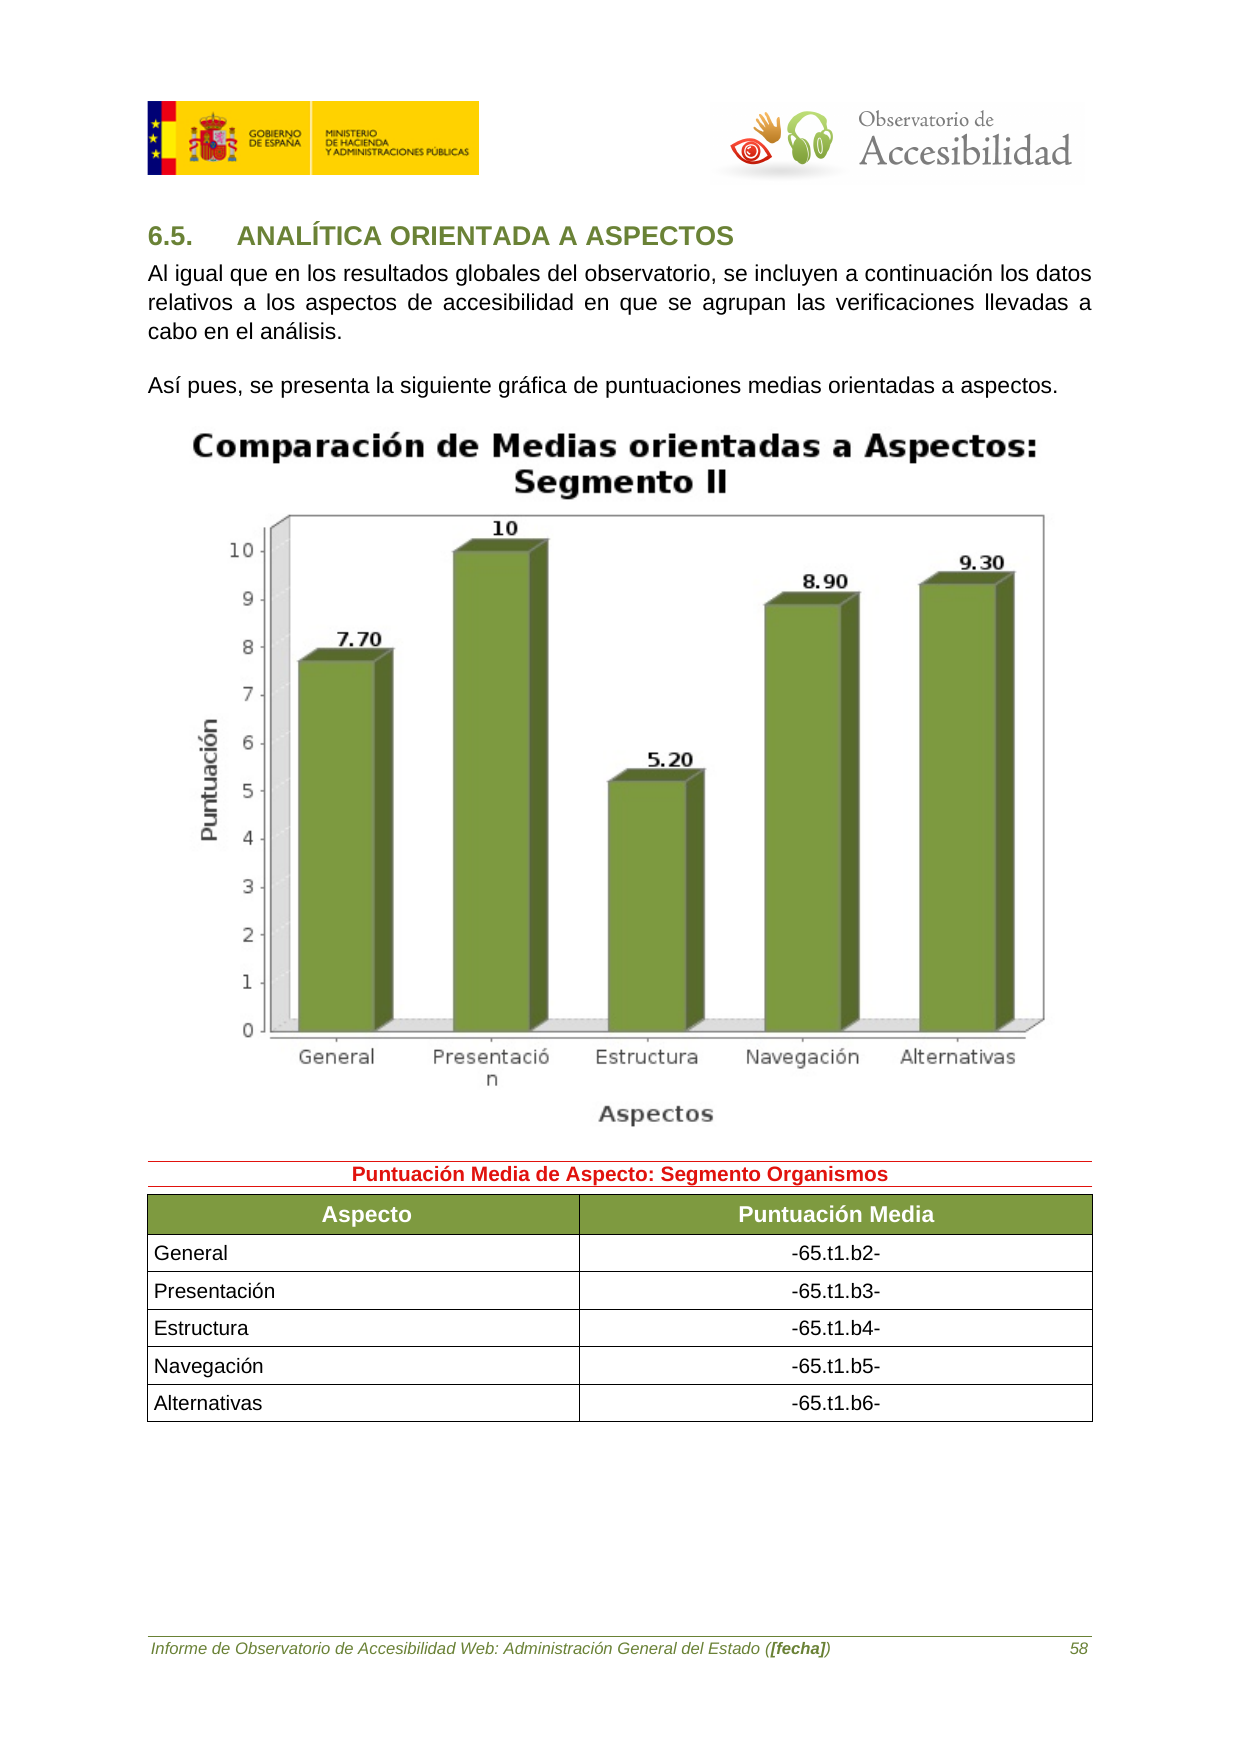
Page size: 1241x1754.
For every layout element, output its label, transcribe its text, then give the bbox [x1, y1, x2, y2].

table_cell -65.t1.b3- [580, 1272, 1092, 1309]
table_cell -65.t1.b4- [580, 1310, 1092, 1346]
table_cell Estructura [148, 1310, 579, 1346]
picture [147, 101, 479, 175]
table_header Aspecto [148, 1195, 579, 1234]
table_cell Presentación [148, 1272, 579, 1309]
table_cell -65.t1.b5- [580, 1347, 1092, 1384]
text Al igual que en los resultados globales del observatorio, se incluyen a continuación los datos relativos a los aspectos de accesibilidad en que se agrupan las verificaciones llevadas a cabo en el análisis. [148, 260, 1092, 344]
text Así pues, se presenta la siguiente gráfica de puntuaciones medias orientadas a aspectos. [148, 372, 1092, 398]
subtitle Analítica orientada a aspectos [148, 220, 1092, 251]
table_cell -65.t1.b2- [580, 1235, 1092, 1271]
table_header Puntuación Media [580, 1195, 1092, 1234]
picture [710, 102, 1086, 185]
table_cell -65.t1.b6- [580, 1385, 1092, 1421]
picture [178, 426, 1062, 1136]
table_cell Alternativas [148, 1385, 579, 1421]
table_cell General [148, 1235, 579, 1271]
table_cell Navegación [148, 1347, 579, 1384]
text Puntuación Media de Aspecto: Segmento Organismos [148, 1162, 1092, 1186]
